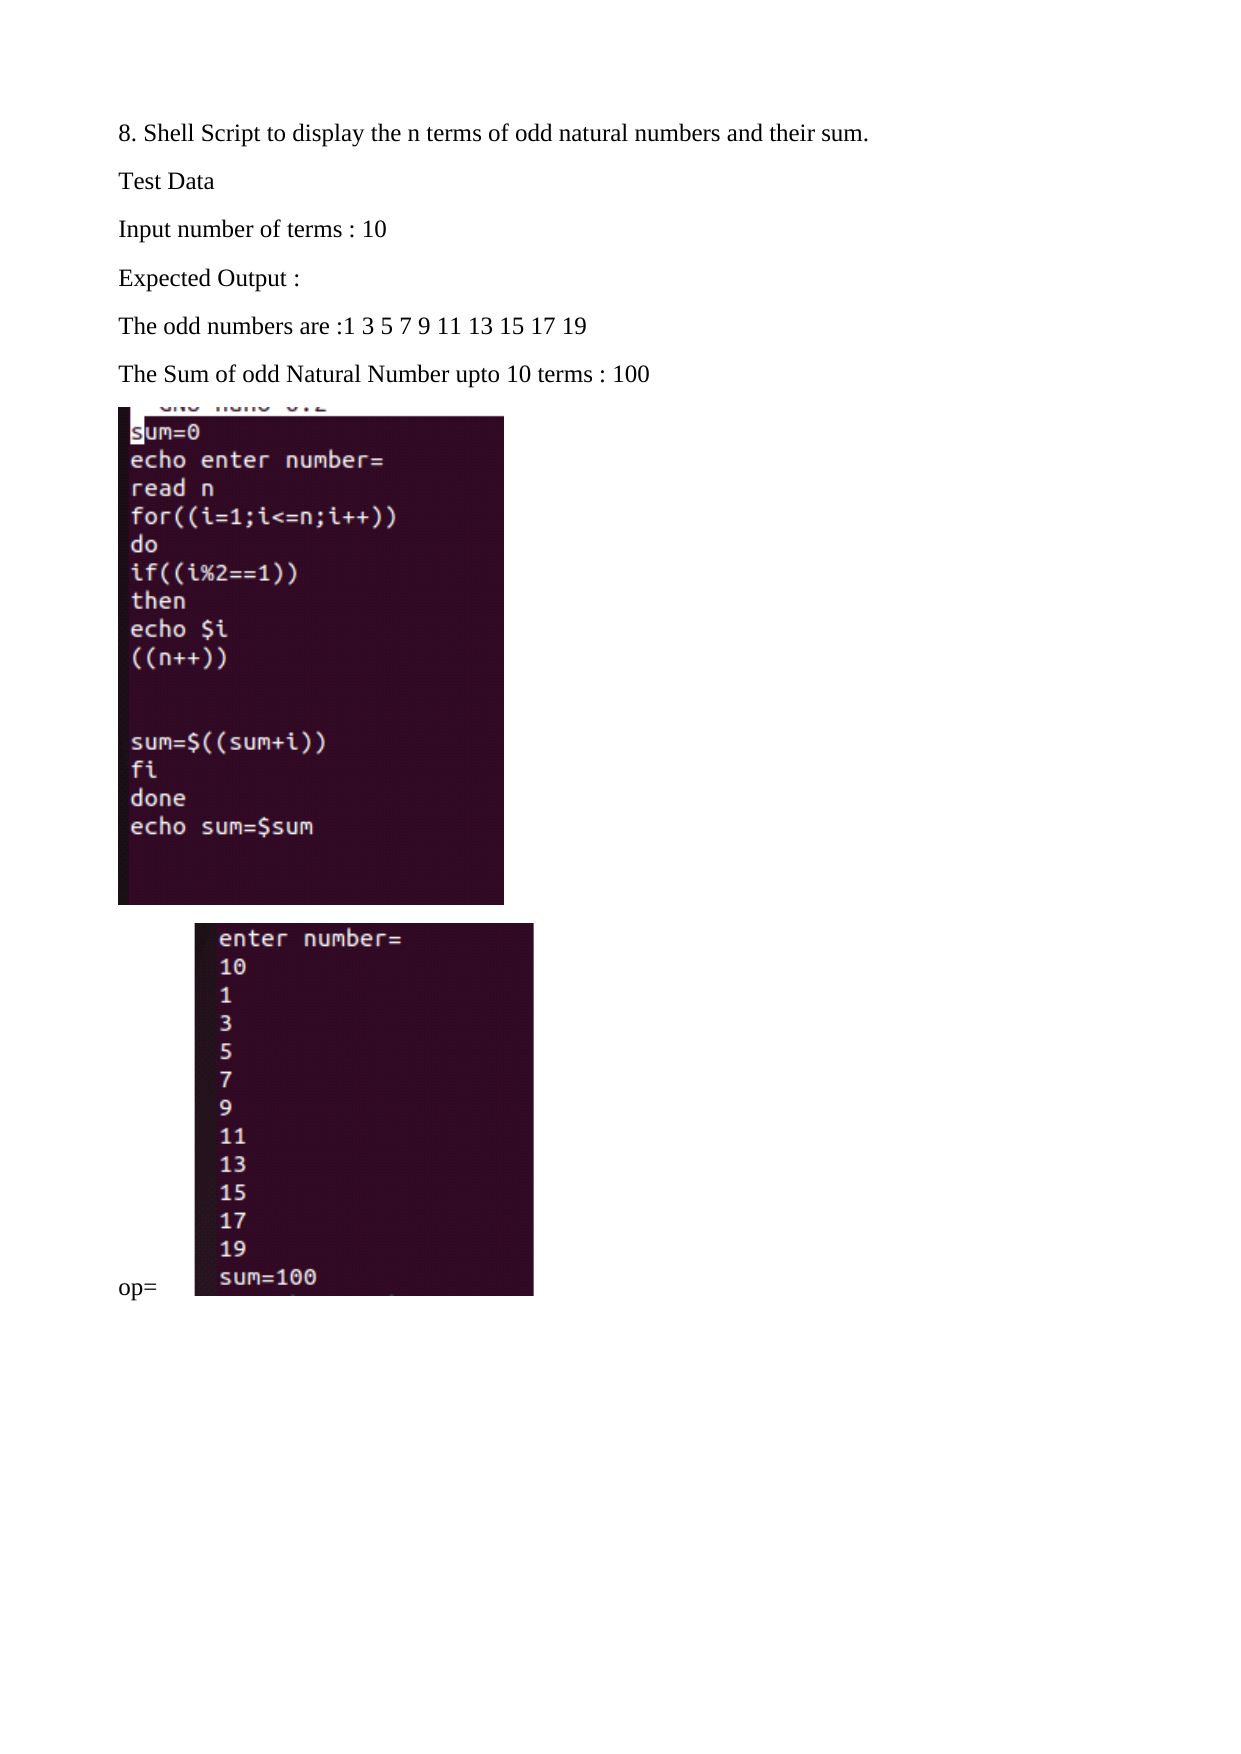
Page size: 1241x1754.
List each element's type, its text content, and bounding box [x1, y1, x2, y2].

text Test Data [118, 166, 1122, 195]
text The odd numbers are :1 3 5 7 9 11 13 15 17 19 [118, 311, 1122, 340]
text Expected Output : [118, 263, 1122, 292]
text Input number of terms : 10 [118, 214, 1122, 243]
text The Sum of odd Natural Number upto 10 terms : 100 [118, 359, 1122, 388]
text 8. Shell Script to display the n terms of odd natural numbers and their sum. [118, 118, 1122, 147]
text op= [118, 924, 1122, 1301]
